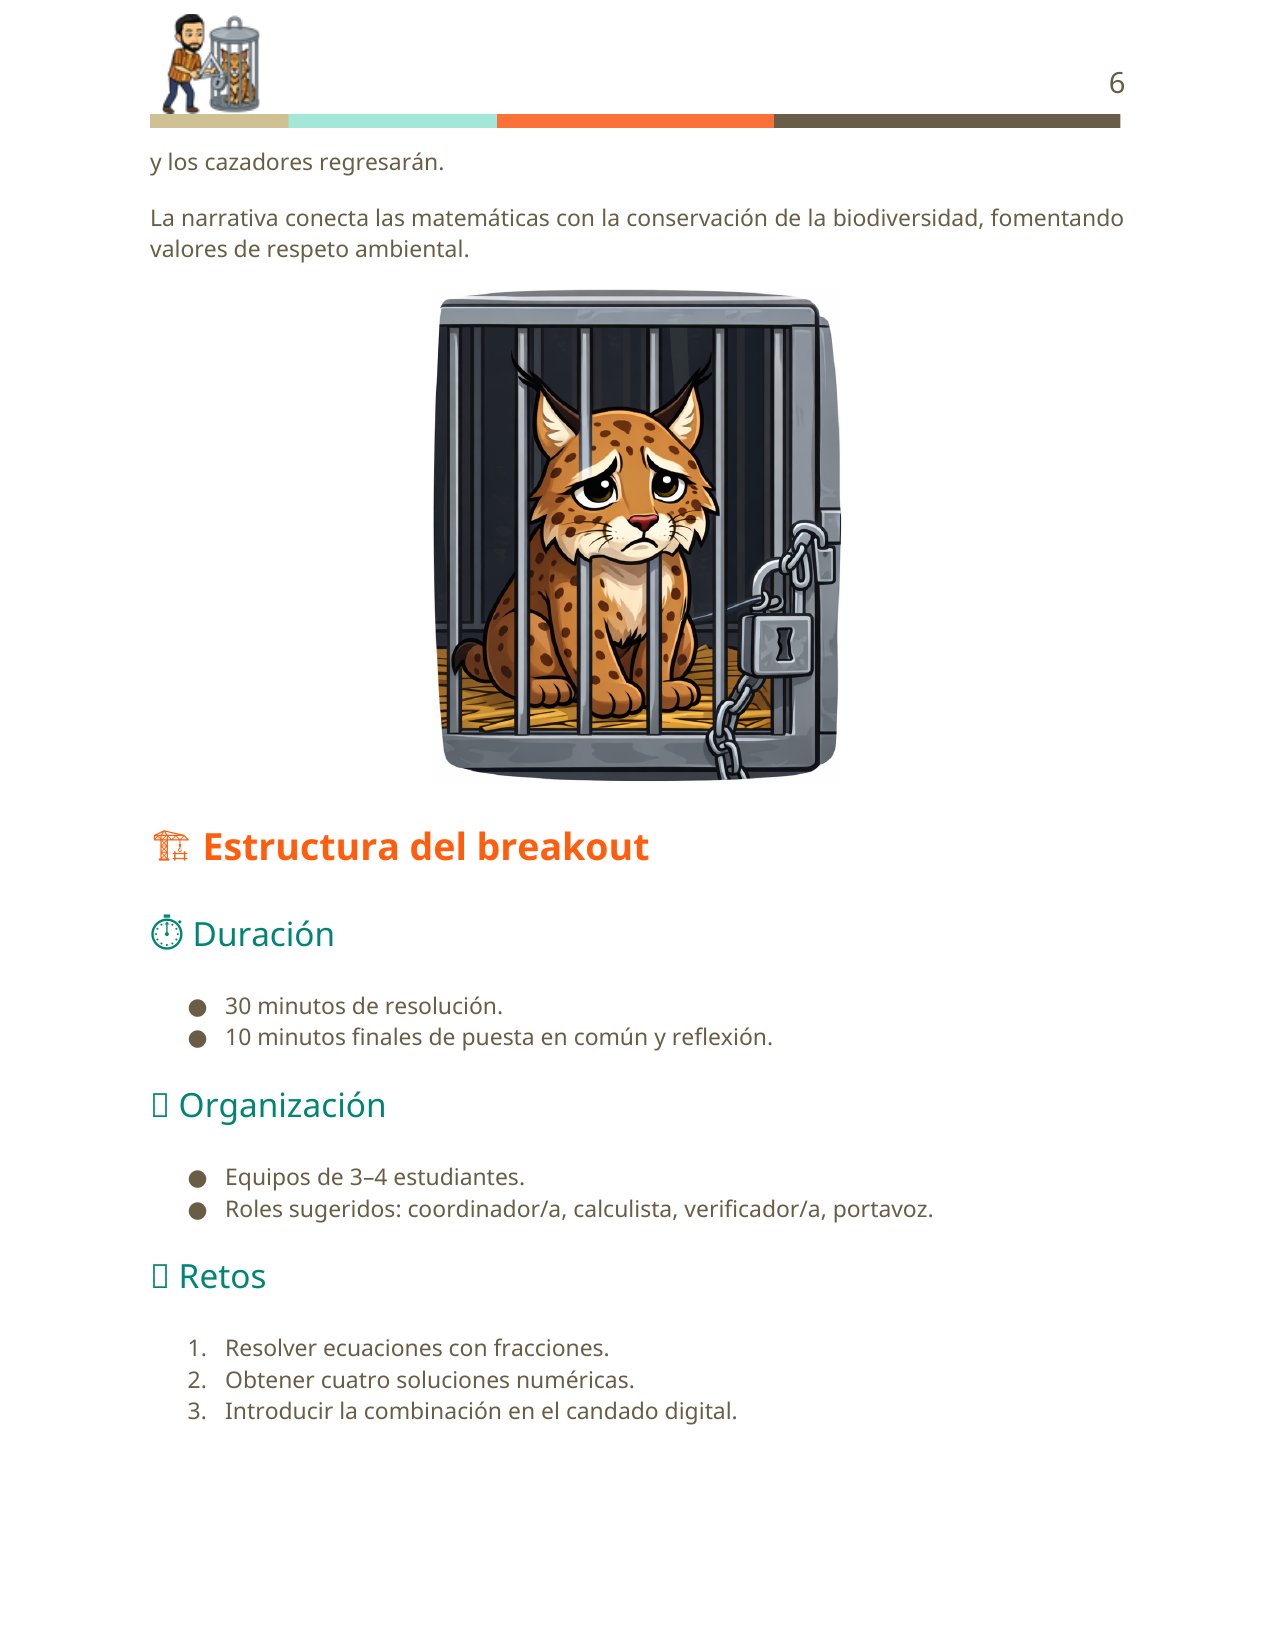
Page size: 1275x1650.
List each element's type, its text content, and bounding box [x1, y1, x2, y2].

subtitle ⏱️ Duración [150, 911, 1125, 956]
subtitle 👥 Organización [150, 1082, 1125, 1127]
picture [432, 289, 843, 783]
subtitle 🏗️ Estructura del breakout [150, 820, 1125, 871]
list Introducir la combinación en el candado digital. [187, 1395, 1125, 1426]
list Equipos de 3–4 estudiantes. [187, 1161, 1125, 1192]
list 30 minutos de resolución. [187, 990, 1125, 1021]
list Roles sugeridos: coordinador/a, calculista, verificador/a, portavoz. [187, 1192, 1125, 1224]
list 10 minutos finales de puesta en común y reflexión. [187, 1021, 1125, 1053]
picture [150, 14, 1121, 128]
list Resolver ecuaciones con fracciones. [187, 1332, 1125, 1364]
text La narrativa conecta las matemáticas con la conservación de la biodiversidad, fomentando valores de respeto ambiental. [150, 202, 1125, 265]
list Obtener cuatro soluciones numéricas. [187, 1364, 1125, 1395]
subtitle 🔐 Retos [150, 1253, 1125, 1298]
text y los cazadores regresarán. [150, 146, 1125, 177]
